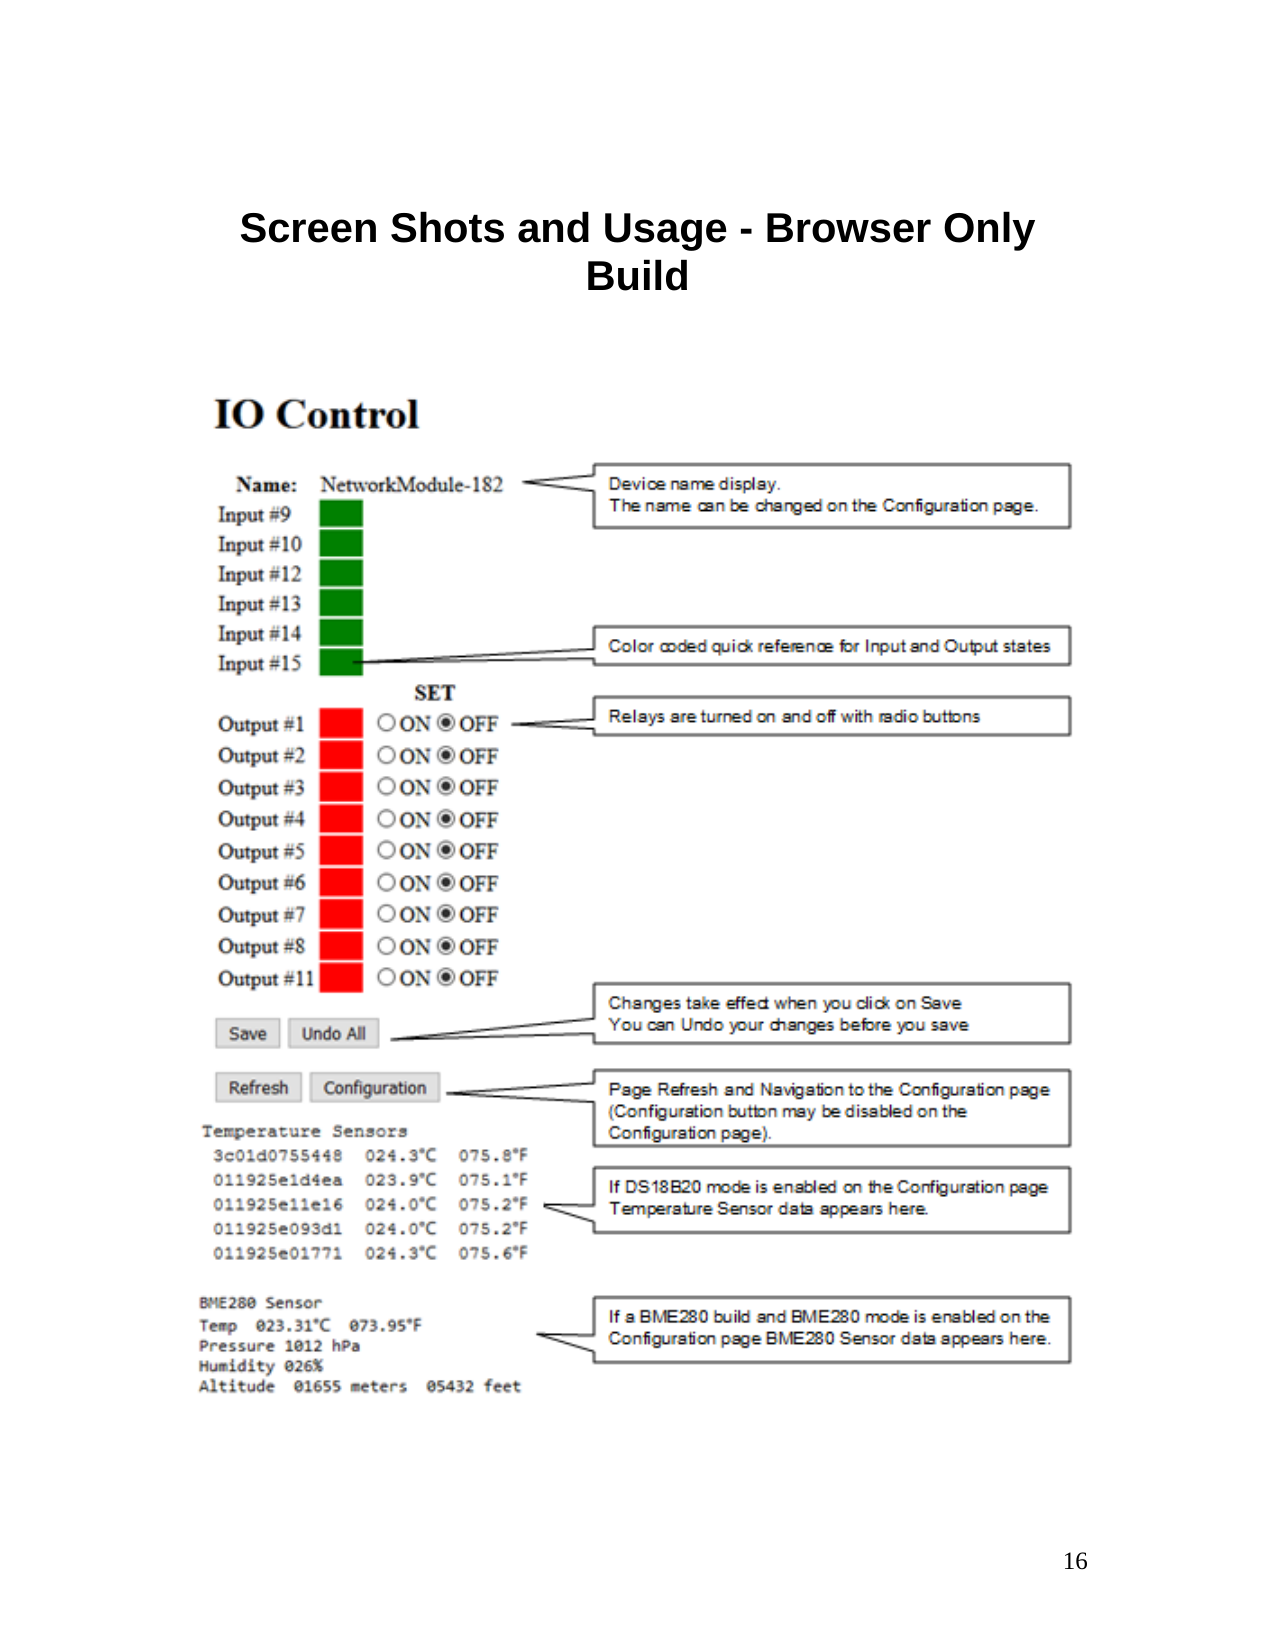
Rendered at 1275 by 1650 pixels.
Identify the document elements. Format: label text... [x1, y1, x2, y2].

subtitle Screen Shots and Usage - Browser Only Build [187, 204, 1087, 299]
picture [187, 382, 1092, 1406]
